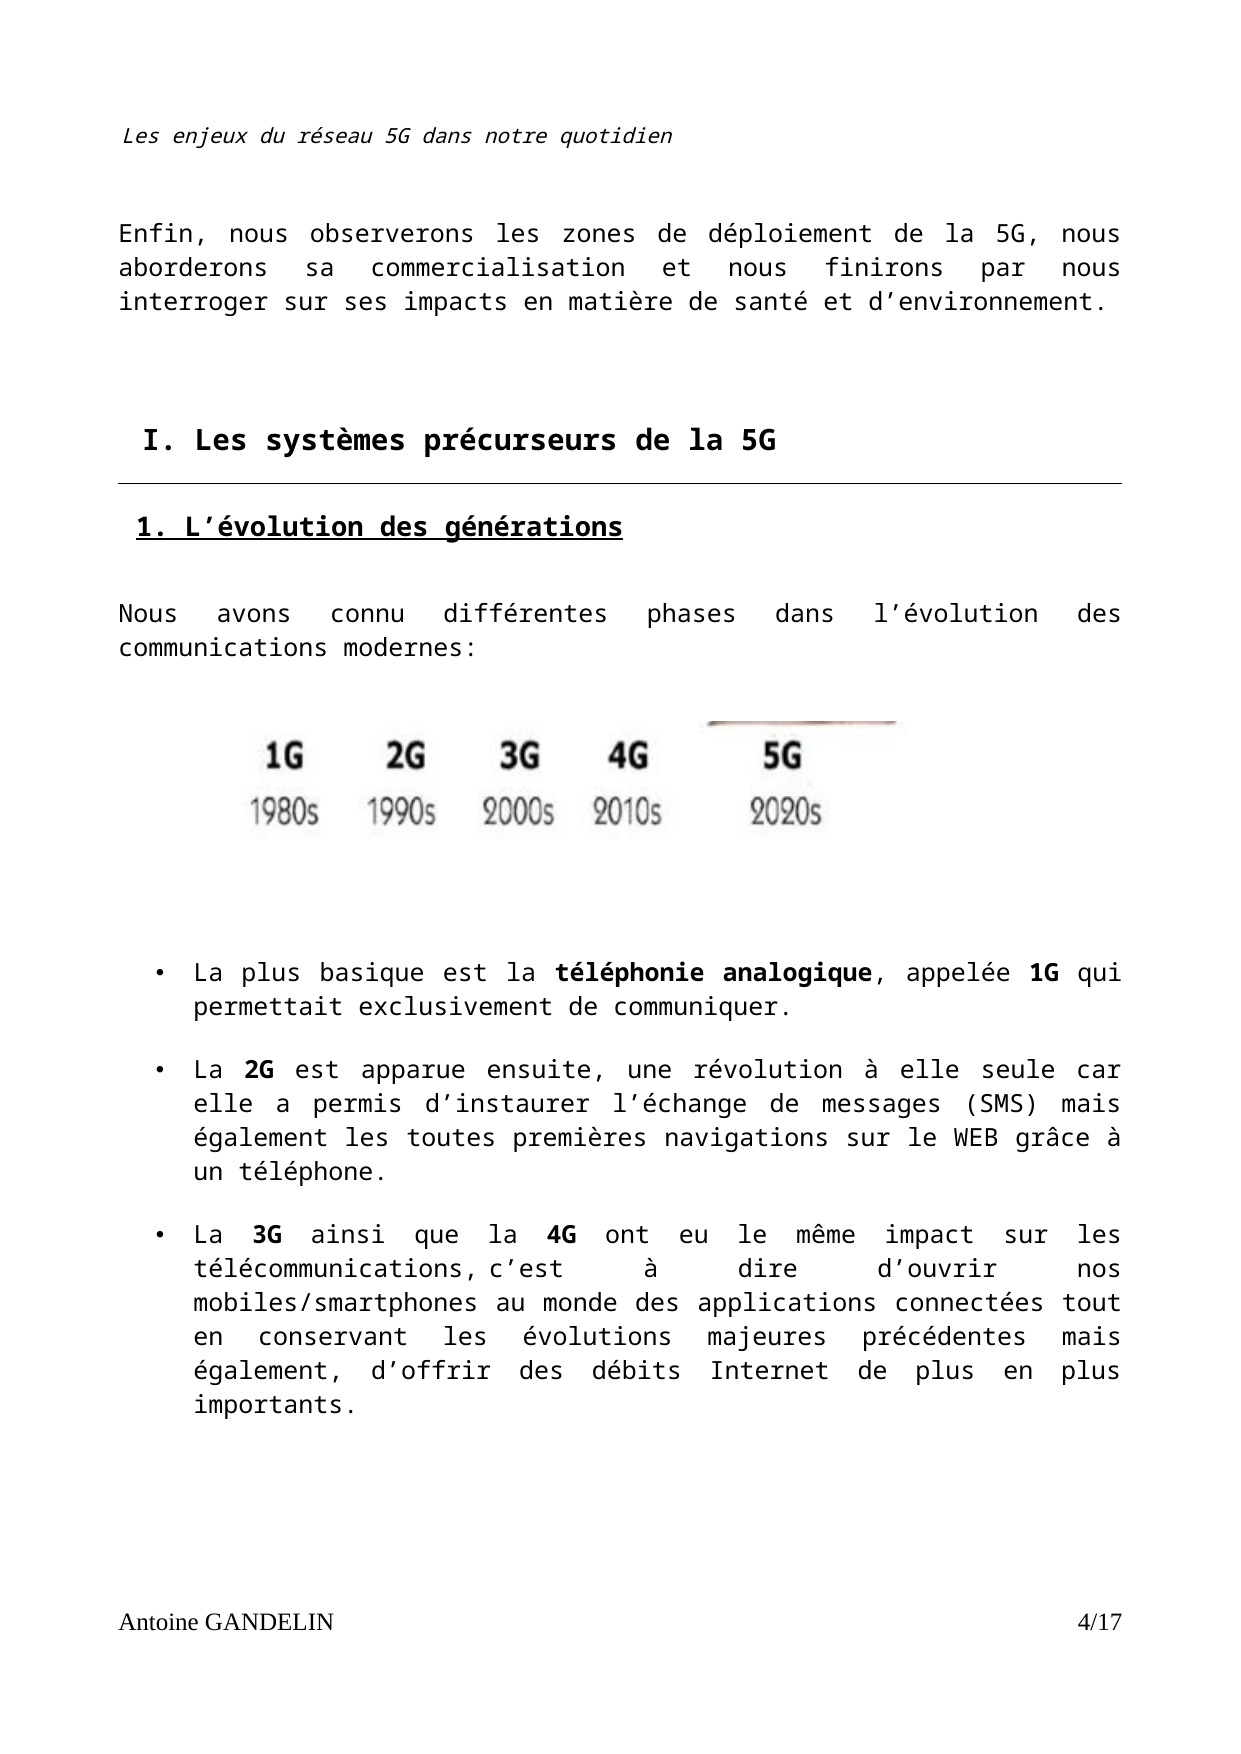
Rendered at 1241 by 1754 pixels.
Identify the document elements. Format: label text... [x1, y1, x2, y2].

list La 2G est apparue ensuite, une révolution à elle seule car elle a permis d’instaurer l’échange de messages (SMS) mais également les toutes premières navigations sur le WEB grâce à un téléphone. [156, 1051, 1122, 1187]
picture [164, 721, 1076, 869]
subtitle 1. L’évolution des générations [118, 507, 1122, 544]
subtitle I. Les systèmes précurseurs de la 5G [118, 396, 1122, 483]
text Enfin, nous observerons les zones de déploiement de la 5G, nous aborderons sa commercialisation et nous finirons par nous interroger sur ses impacts en matière de santé et d’environnement. [118, 216, 1122, 318]
list La plus basique est la téléphonie analogique, appelée 1G qui permettait exclusivement de communiquer. [156, 954, 1122, 1022]
text Nous avons connu différentes phases dans l’évolution des communications modernes: [118, 596, 1122, 664]
list La 3G ainsi que la 4G ont eu le même impact sur les télécommunications, c’est à dire d’ouvrir nos mobiles/smartphones au monde des applications connectées tout en conservant les évolutions majeures précédentes mais également, d’offrir des débits Internet de plus en plus importants. [156, 1216, 1122, 1421]
